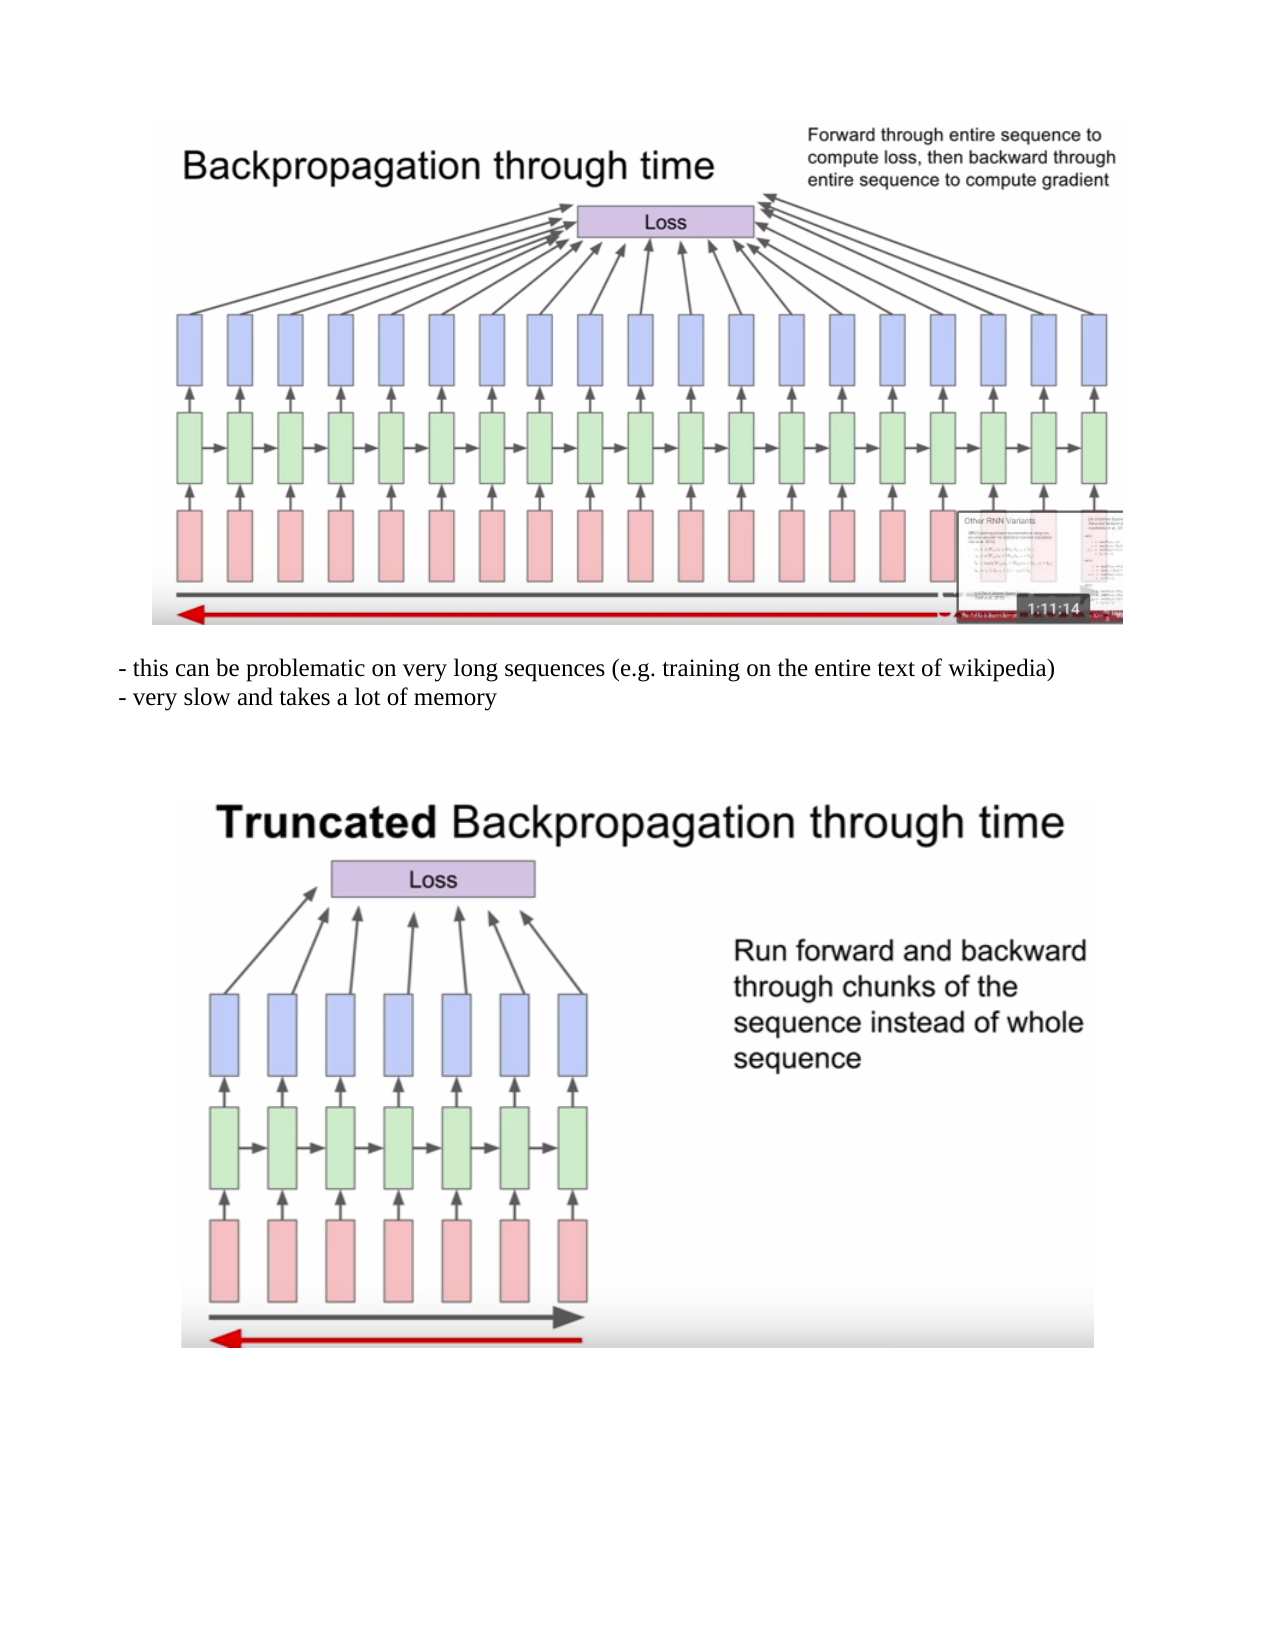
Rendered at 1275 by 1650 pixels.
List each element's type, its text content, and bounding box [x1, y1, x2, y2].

picture [152, 118, 1123, 625]
picture [181, 798, 1094, 1348]
text - very slow and takes a lot of memory [118, 682, 1157, 711]
text - this can be problematic on very long sequences (e.g. training on the entire text of wikipedia) [118, 653, 1157, 682]
